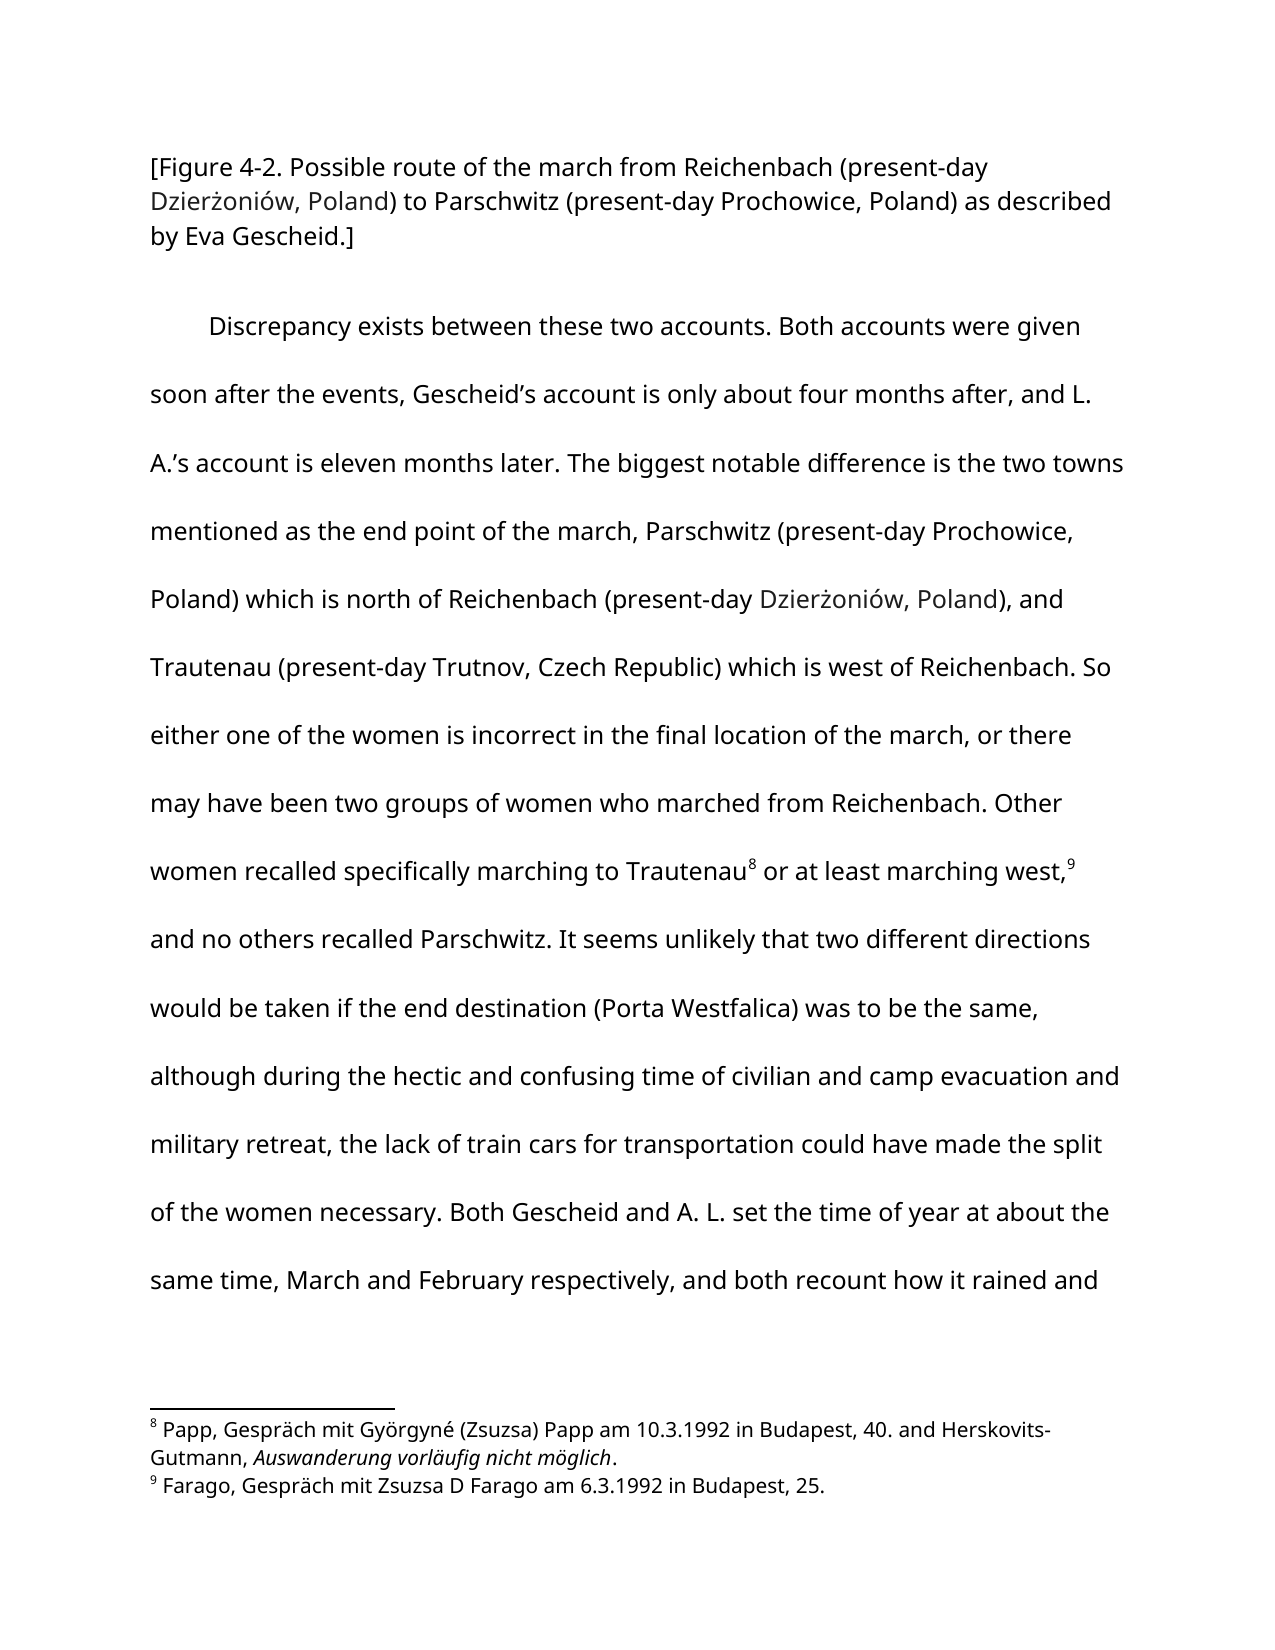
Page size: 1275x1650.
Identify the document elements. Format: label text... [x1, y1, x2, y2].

text [Figure 4-2. Possible route of the march from Reichenbach (present-day Dzierżoniów, Poland) to Parschwitz (present-day Prochowice, Poland) as described by Eva Gescheid.] [150, 150, 1125, 252]
text Papp, Gespräch mit Györgyné (Zsuzsa) Papp am 10.3.1992 in Budapest, 40. and Herskovits-Gutmann, Auswanderung vorläufig nicht möglich. [150, 1415, 1125, 1472]
text Farago, Gespräch mit Zsuzsa D Farago am 6.3.1992 in Budapest, 25. [150, 1472, 1125, 1500]
text Discrepancy exists between these two accounts. Both accounts were given soon after the events, Gescheid’s account is only about four months after, and L. A.’s account is eleven months later. The biggest notable difference is the two towns mentioned as the end point of the march, Parschwitz (present-day Prochowice, Poland) which is north of Reichenbach (present-day Dzierżoniów, Poland), and Trautenau (present-day Trutnov, Czech Republic) which is west of Reichenbach. So either one of the women is incorrect in the final location of the march, or there may have been two groups of women who marched from Reichenbach. Other women recalled specifically marching to Trautenau or at least marching west, and no others recalled Parschwitz. It seems unlikely that two different directions would be taken if the end destination (Porta Westfalica) was to be the same, although during the hectic and confusing time of civilian and camp evacuation and military retreat, the lack of train cars for transportation could have made the split of the women necessary. Both Gescheid and A. L. set the time of year at about the same time, March and February respectively, and both recount how it rained and [150, 309, 1125, 1297]
